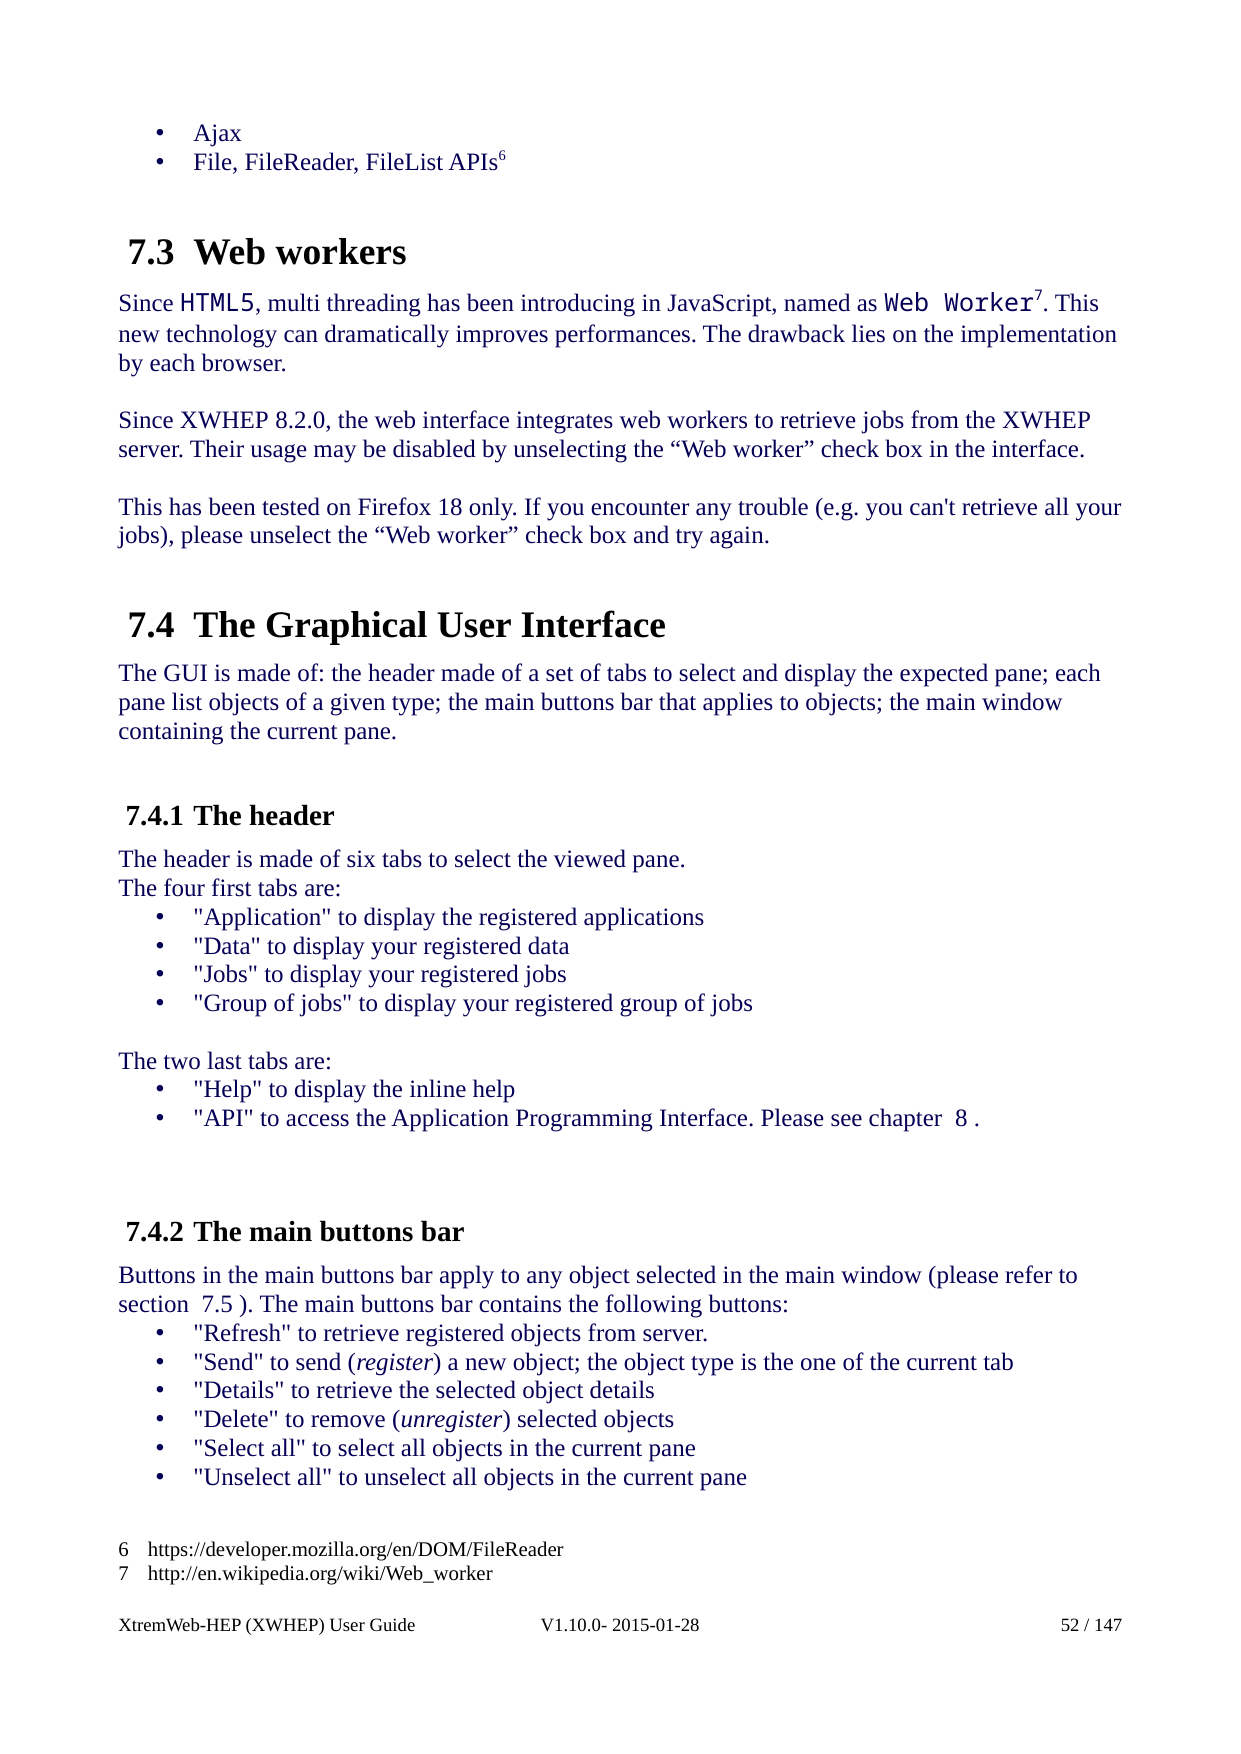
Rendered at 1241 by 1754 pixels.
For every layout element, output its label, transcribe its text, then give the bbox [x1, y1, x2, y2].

subtitle The main buttons bar [118, 1214, 1122, 1248]
list "Application" to display the registered applications [156, 902, 1122, 931]
text Since HTML5, multi threading has been introducing in JavaScript, named as Web Worker. This new technology can dramatically improves performances. The drawback lies on the implementation by each browser. [118, 285, 1122, 377]
list "Group of jobs" to display your registered group of jobs [156, 988, 1122, 1017]
list https://developer.mozilla.org/en/DOM/FileReader [118, 1537, 1122, 1561]
subtitle The Graphical User Interface [118, 603, 1122, 646]
list "Send" to send (register) a new object; the object type is the one of the current tab [156, 1347, 1122, 1376]
text The four first tabs are: [118, 873, 1122, 902]
text This has been tested on Firefox 18 only. If you encounter any trouble (e.g. you can't retrieve all your jobs), please unselect the “Web worker” check box and try again. [118, 492, 1122, 549]
list "Data" to display your registered data [156, 931, 1122, 959]
list "Jobs" to display your registered jobs [156, 959, 1122, 988]
text The header is made of six tabs to select the viewed pane. [118, 844, 1122, 873]
list "Unselect all" to unselect all objects in the current pane [156, 1462, 1122, 1491]
list "Delete" to remove (unregister) selected objects [156, 1404, 1122, 1433]
text Buttons in the main buttons bar apply to any object selected in the main window (please refer to section 7.5). The main buttons bar contains the following buttons: [118, 1261, 1122, 1318]
subtitle Web workers [118, 229, 1122, 272]
list "API" to access the Application Programming Interface. Please see chapter 8. [156, 1103, 1122, 1132]
list File, FileReader, FileList APIs [156, 147, 1122, 176]
list "Refresh" to retrieve registered objects from server. [156, 1318, 1122, 1347]
list "Help" to display the inline help [156, 1074, 1122, 1103]
list Ajax [156, 118, 1122, 147]
text The two last tabs are: [118, 1046, 1122, 1074]
list "Details" to retrieve the selected object details [156, 1376, 1122, 1404]
text http://en.wikipedia.org/wiki/Web_worker [118, 1561, 1122, 1585]
text Since XWHEP 8.2.0, the web interface integrates web workers to retrieve jobs from the XWHEP server. Their usage may be disabled by unselecting the “Web worker” check box in the interface. [118, 405, 1122, 463]
text The GUI is made of: the header made of a set of tabs to select and display the expected pane; each pane list objects of a given type; the main buttons bar that applies to objects; the main window containing the current pane. [118, 658, 1122, 745]
list "Select all" to select all objects in the current pane [156, 1433, 1122, 1462]
subtitle The header [118, 798, 1122, 832]
